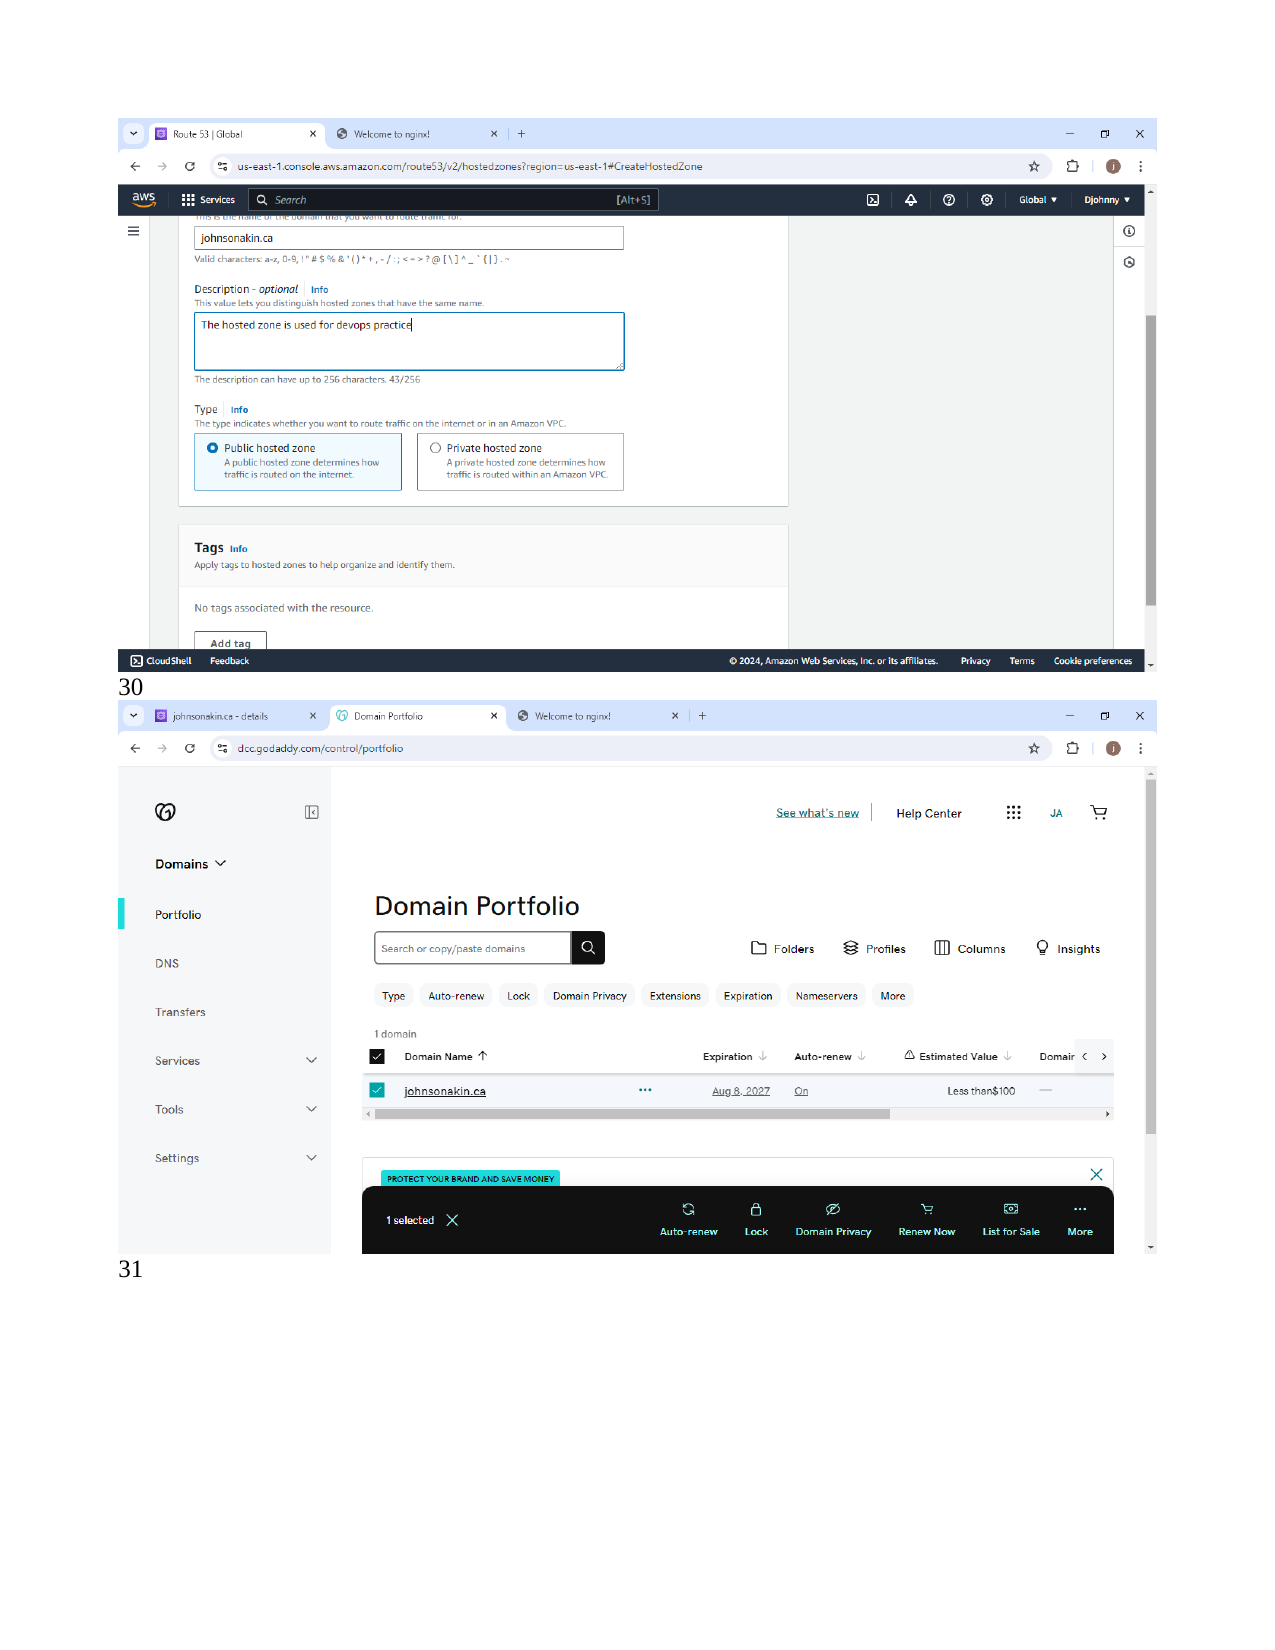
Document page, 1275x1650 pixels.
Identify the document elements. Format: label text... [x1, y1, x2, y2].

text 30 [118, 672, 1157, 700]
text 31 [118, 1254, 1157, 1283]
picture [118, 118, 1157, 672]
picture [118, 700, 1157, 1254]
